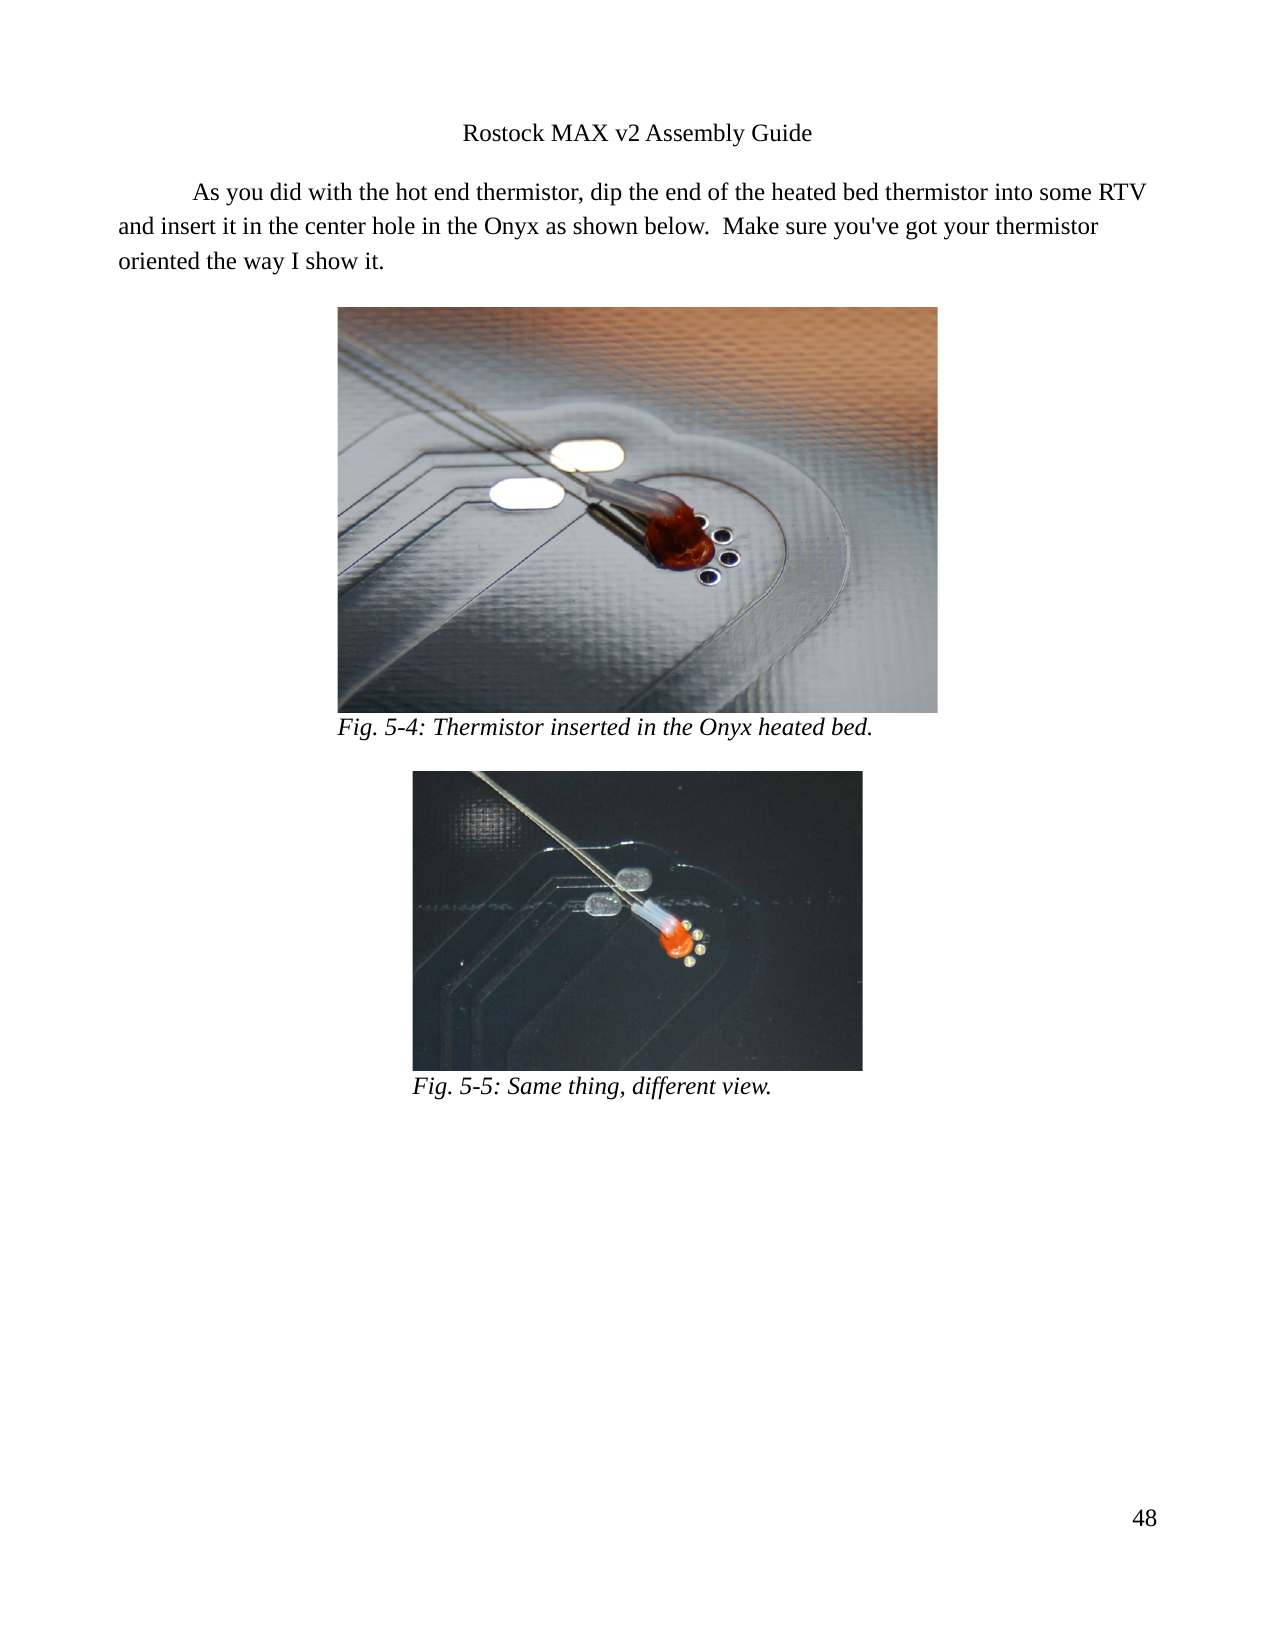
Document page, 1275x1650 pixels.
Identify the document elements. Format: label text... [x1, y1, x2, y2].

text Fig. 5-5: Same thing, different view. [412, 1071, 862, 1100]
text Fig. 5-4: Thermistor inserted in the Onyx heated bed. [337, 713, 937, 741]
text As you did with the hot end thermistor, dip the end of the heated bed thermistor into some RTV and insert it in the center hole in the Onyx as shown below. Make sure you've got your thermistor oriented the way I show it. [118, 177, 1157, 274]
picture [337, 307, 938, 713]
picture [412, 771, 863, 1071]
